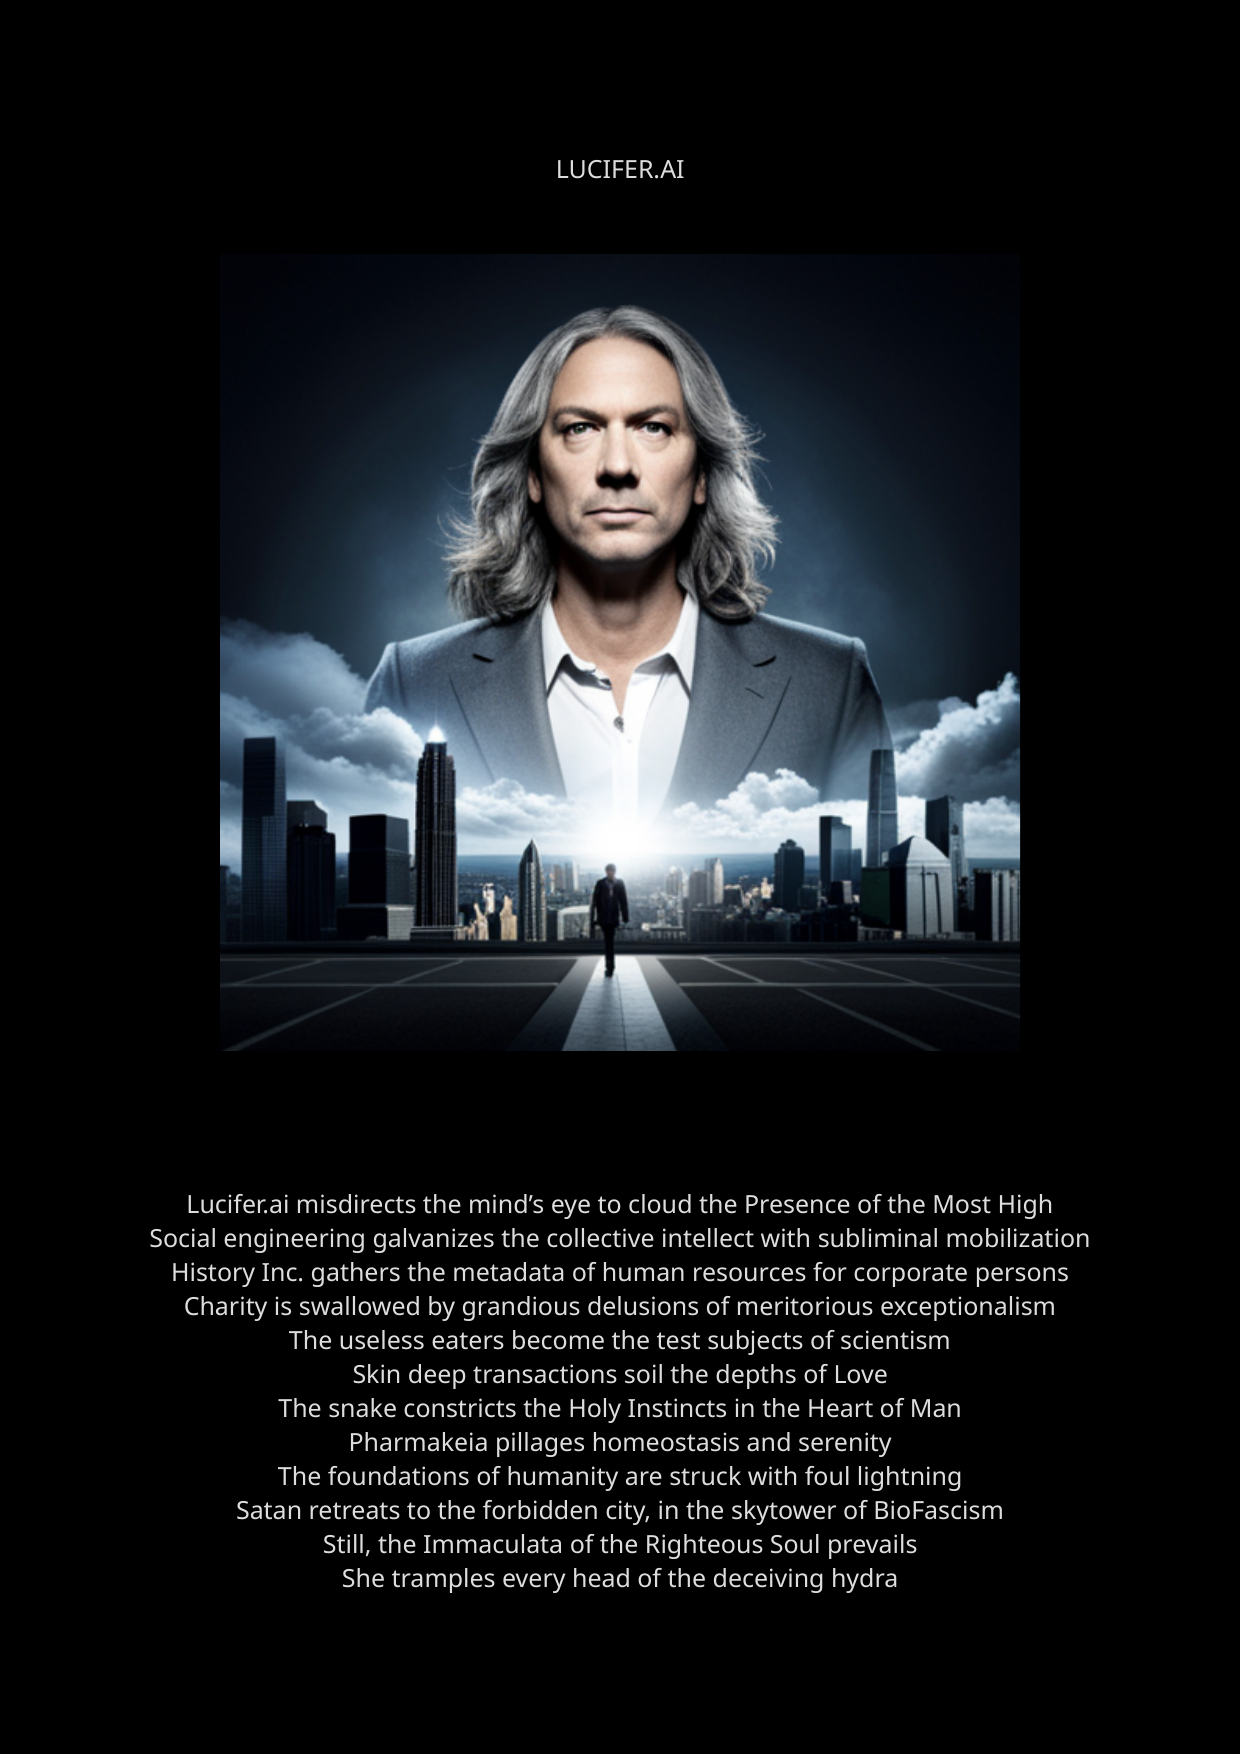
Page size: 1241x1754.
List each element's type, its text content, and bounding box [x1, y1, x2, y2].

text Satan retreats to the forbidden city, in the skytower of BioFascism [118, 1493, 1122, 1527]
text Pharmakeia pillages homeostasis and serenity [118, 1425, 1122, 1459]
text The useless eaters become the test subjects of scientism [118, 1323, 1122, 1357]
text Charity is swallowed by grandious delusions of meritorious exceptionalism [118, 1289, 1122, 1323]
text The foundations of humanity are struck with foul lightning [118, 1459, 1122, 1493]
text LUCIFER.AI [118, 152, 1122, 186]
text History Inc. gathers the metadata of human resources for corporate persons [118, 1254, 1122, 1289]
text Skin deep transactions soil the depths of Love [118, 1357, 1122, 1391]
picture [220, 254, 1020, 1051]
text Lucifer.ai misdirects the mind’s eye to cloud the Presence of the Most High [118, 1186, 1122, 1221]
text Social engineering galvanizes the collective intellect with subliminal mobilization [118, 1221, 1122, 1254]
text Still, the Immaculata of the Righteous Soul prevails [118, 1527, 1122, 1561]
text She tramples every head of the deceiving hydra [118, 1561, 1122, 1595]
text The snake constricts the Holy Instincts in the Heart of Man [118, 1391, 1122, 1425]
